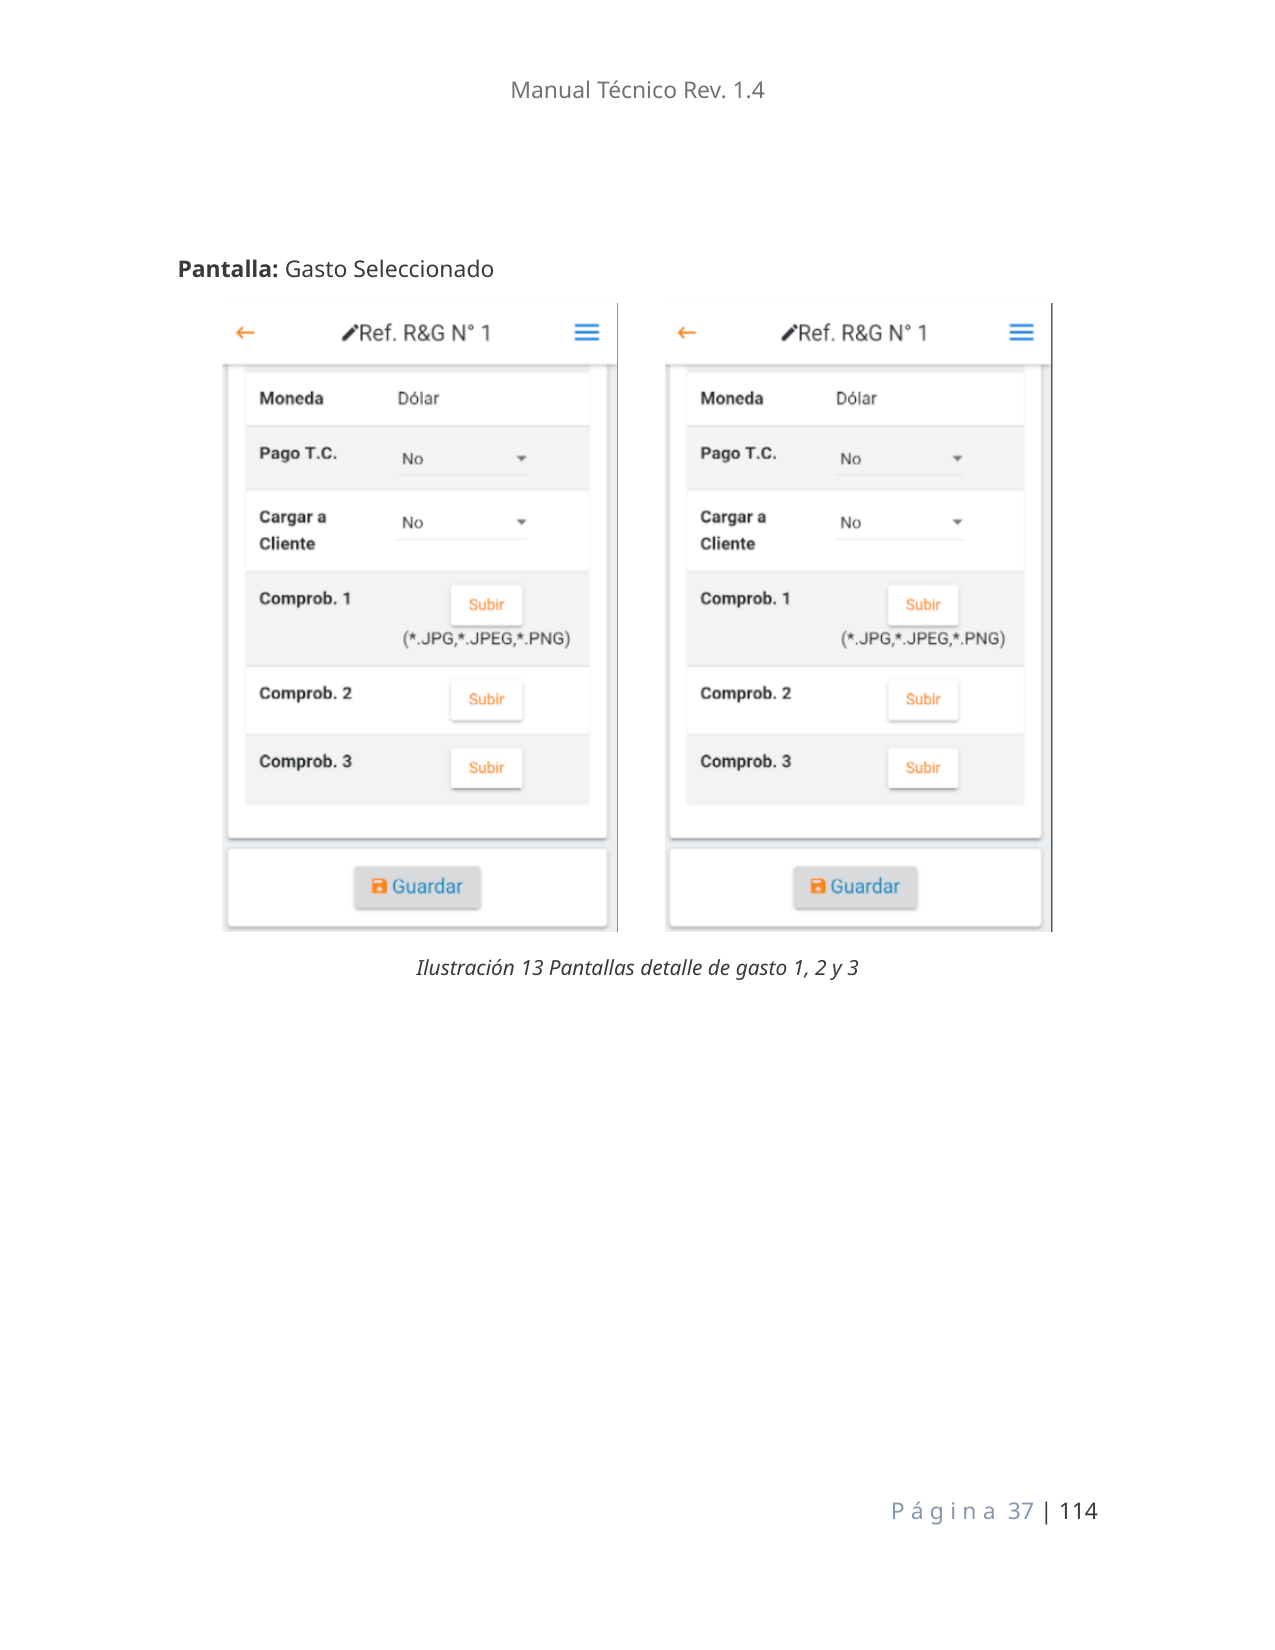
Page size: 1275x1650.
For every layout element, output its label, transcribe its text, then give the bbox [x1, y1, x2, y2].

picture [222, 303, 618, 932]
text Ilustración 13 Pantallas detalle de gasto 1, 2 y 3 [177, 953, 1098, 981]
text Pantalla: Gasto Seleccionado [177, 253, 1098, 285]
picture [664, 303, 1053, 932]
